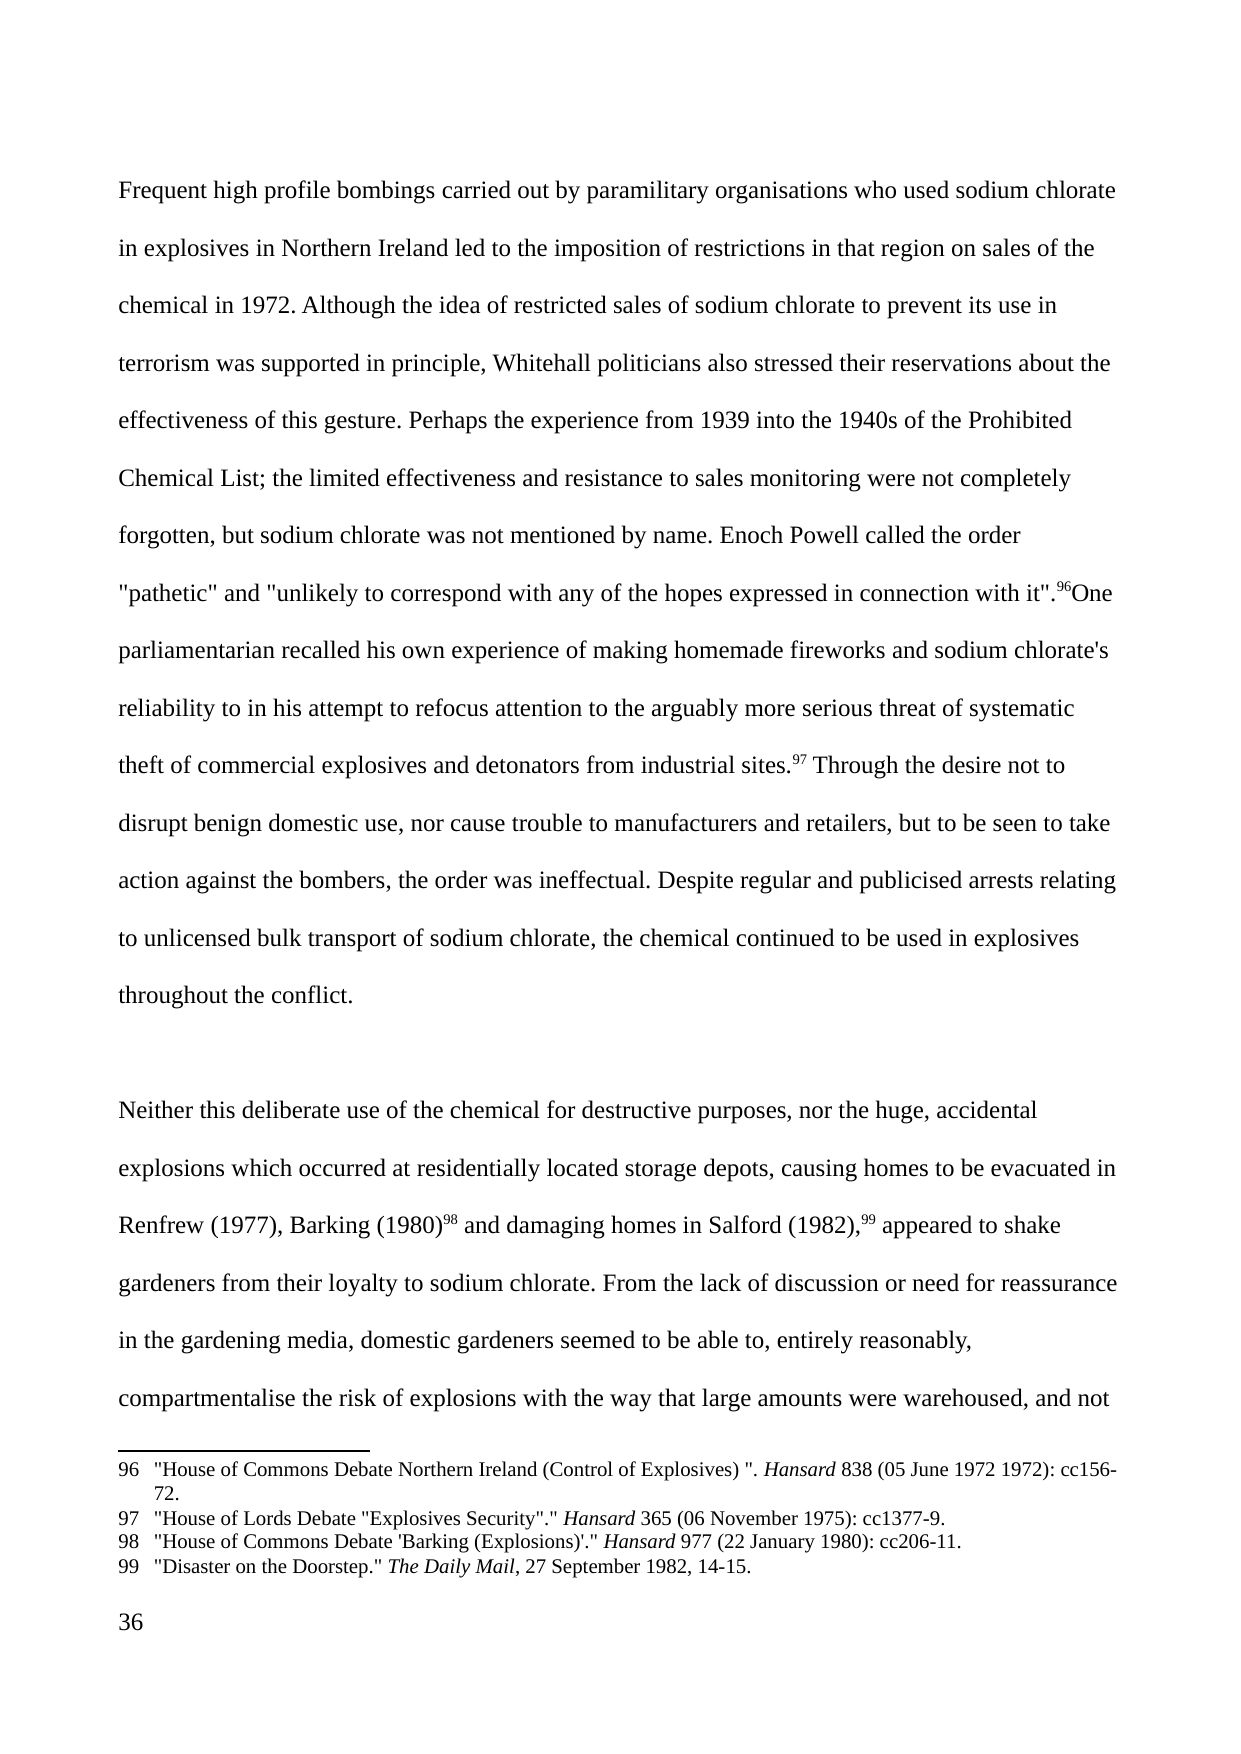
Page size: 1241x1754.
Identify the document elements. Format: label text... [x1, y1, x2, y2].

text "House of Lords Debate "Explosives Security"." Hansard 365 (06 November 1975): cc1377-9. [118, 1505, 1122, 1529]
text Neither this deliberate use of the chemical for destructive purposes, nor the huge, accidental explosions which occurred at residentially located storage depots, causing homes to be evacuated in Renfrew (1977), Barking (1980) and damaging homes in Salford (1982), appeared to shake gardeners from their loyalty to sodium chlorate. From the lack of discussion or need for reassurance in the gardening media, domestic gardeners seemed to be able to, entirely reasonably, compartmentalise the risk of explosions with the way that large amounts were warehoused, and not [118, 1096, 1122, 1412]
text "Disaster on the Doorstep." The Daily Mail, 27 September 1982, 14-15. [118, 1553, 1122, 1578]
text Frequent high profile bombings carried out by paramilitary organisations who used sodium chlorate in explosives in Northern Ireland led to the imposition of restrictions in that region on sales of the chemical in 1972. Although the idea of restricted sales of sodium chlorate to prevent its use in terrorism was supported in principle, Whitehall politicians also stressed their reservations about the effectiveness of this gesture. Perhaps the experience from 1939 into the 1940s of the Prohibited Chemical List; the limited effectiveness and resistance to sales monitoring were not completely forgotten, but sodium chlorate was not mentioned by name. Enoch Powell called the order "pathetic" and "unlikely to correspond with any of the hopes expressed in connection with it".One parliamentarian recalled his own experience of making homemade fireworks and sodium chlorate's reliability to in his attempt to refocus attention to the arguably more serious threat of systematic theft of commercial explosives and detonators from industrial sites. Through the desire not to disrupt benign domestic use, nor cause trouble to manufacturers and retailers, but to be seen to take action against the bombers, the order was ineffectual. Despite regular and publicised arrests relating to unlicensed bulk transport of sodium chlorate, the chemical continued to be used in explosives throughout the conflict. [118, 176, 1122, 1009]
text "House of Commons Debate 'Barking (Explosions)'." Hansard 977 (22 January 1980): cc206-11. [118, 1529, 1122, 1553]
text "House of Commons Debate Northern Ireland (Control of Explosives) ". Hansard 838 (05 June 1972 1972): cc156-72. [118, 1457, 1122, 1505]
